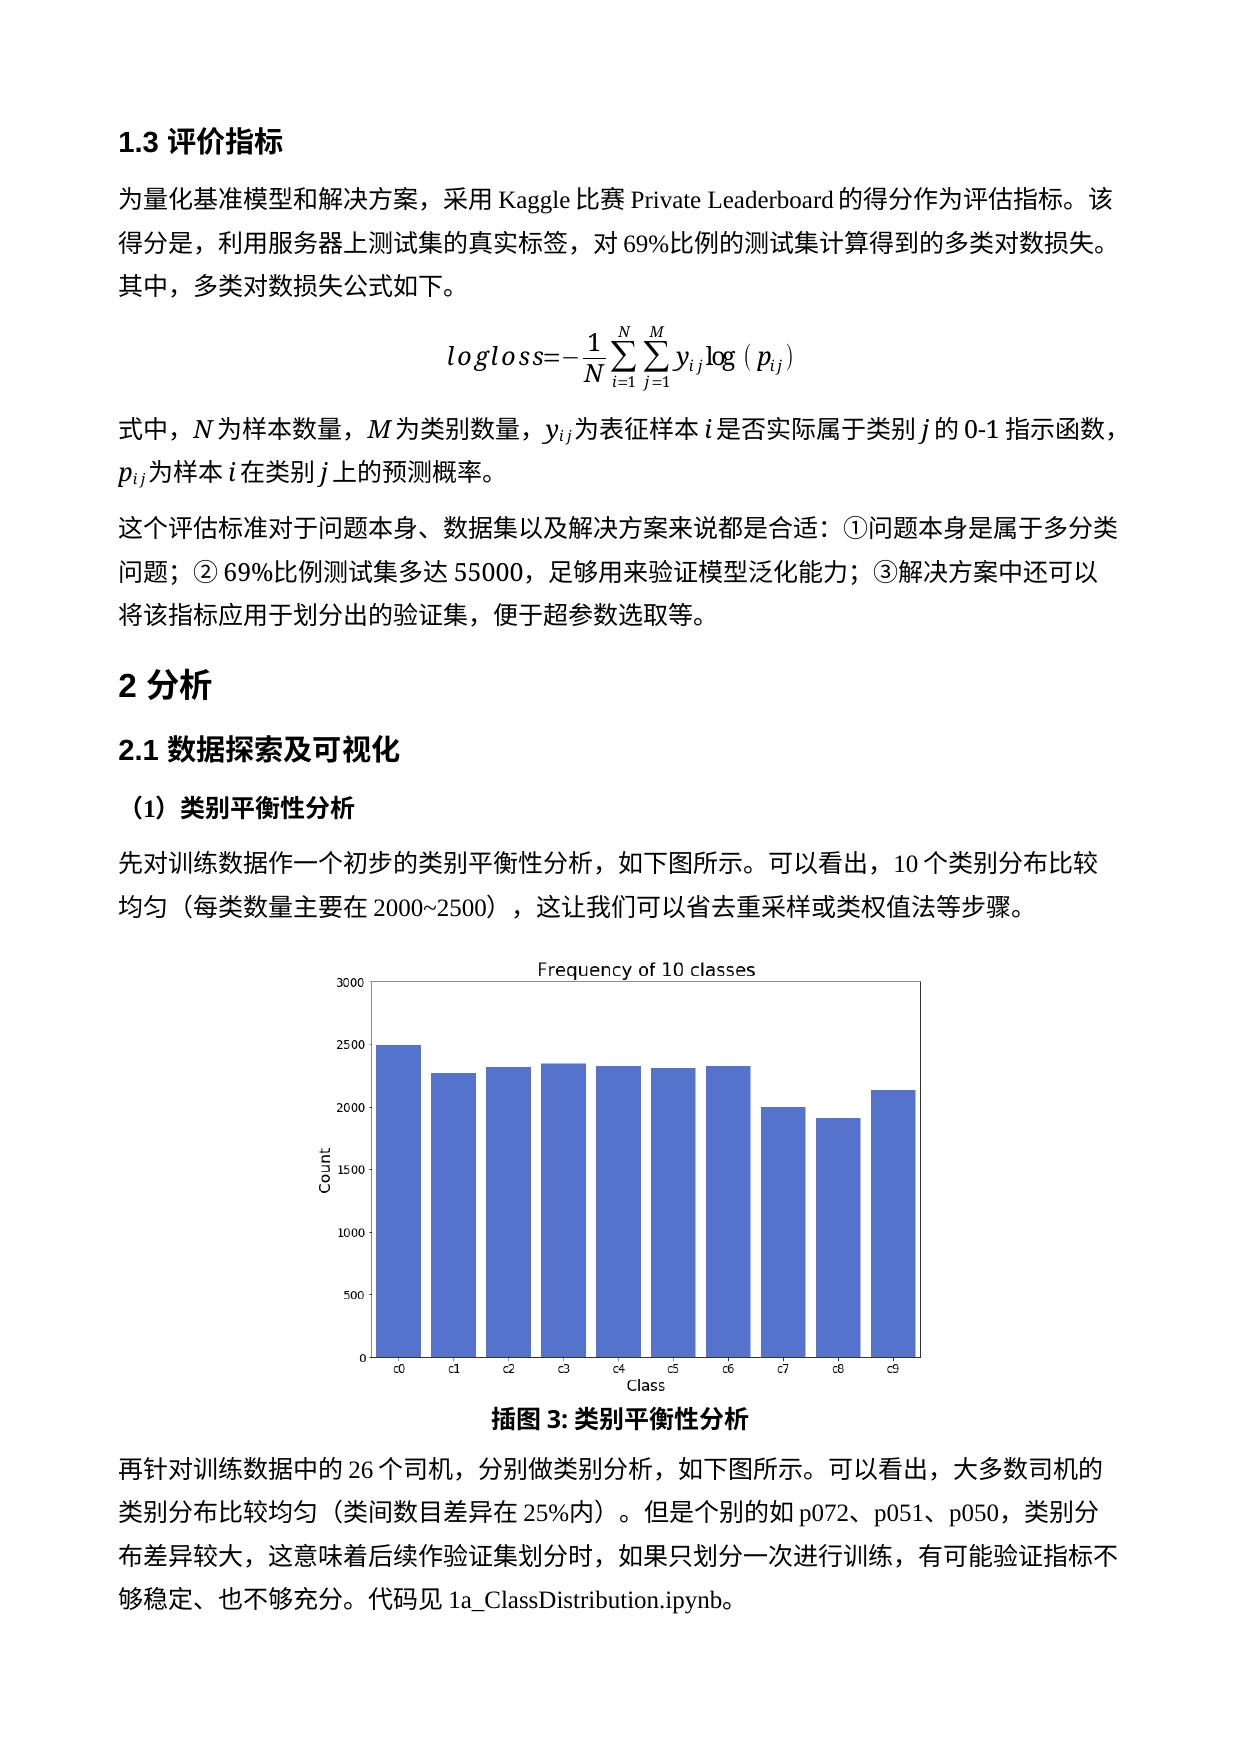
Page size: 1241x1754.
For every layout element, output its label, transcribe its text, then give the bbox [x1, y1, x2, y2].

text 为量化基准模型和解决方案，采用Kaggle比赛Private Leaderboard的得分作为评估指标。该得分是，利用服务器上测试集的真实标签，对69%比例的测试集计算得到的多类对数损失。其中，多类对数损失公式如下。 [118, 180, 1122, 303]
text 这个评估标准对于问题本身、数据集以及解决方案来说都是合适：①问题本身是属于多分类问题；②69%比例测试集多达55000，足够用来验证模型泛化能力；③解决方案中还可以将该指标应用于划分出的验证集，便于超参数选取等。 [118, 509, 1122, 632]
subtitle 1.3 评价指标 [118, 118, 1122, 160]
text 再针对训练数据中的26个司机，分别做类别分析，如下图所示。可以看出，大多数司机的类别分布比较均匀（类间数目差异在25%内）。但是个别的如p072、p051、p050，类别分布差异较大，这意味着后续作验证集划分时，如果只划分一次进行训练，有可能验证指标不够稳定、也不够充分。代码见1a_ClassDistribution.ipynb。 [118, 944, 1122, 1616]
subtitle （1）类别平衡性分析 [118, 788, 1122, 824]
text 先对训练数据作一个初步的类别平衡性分析，如下图所示。可以看出，10个类别分布比较均匀（每类数量主要在2000~2500），这让我们可以省去重采样或类权值法等步骤。 [118, 844, 1122, 924]
text 式中，N为样本数量，M为类别数量，yi j为表征样本i是否实际属于类别j的0-1指示函数，pi j为样本i在类别j上的预测概率。 [118, 409, 1122, 489]
text 插图 3: 类别平衡性分析 [270, 956, 970, 1436]
picture [312, 956, 929, 1400]
subtitle 2 分析 [118, 659, 1122, 707]
subtitle 2.1 数据探索及可视化 [118, 726, 1122, 769]
